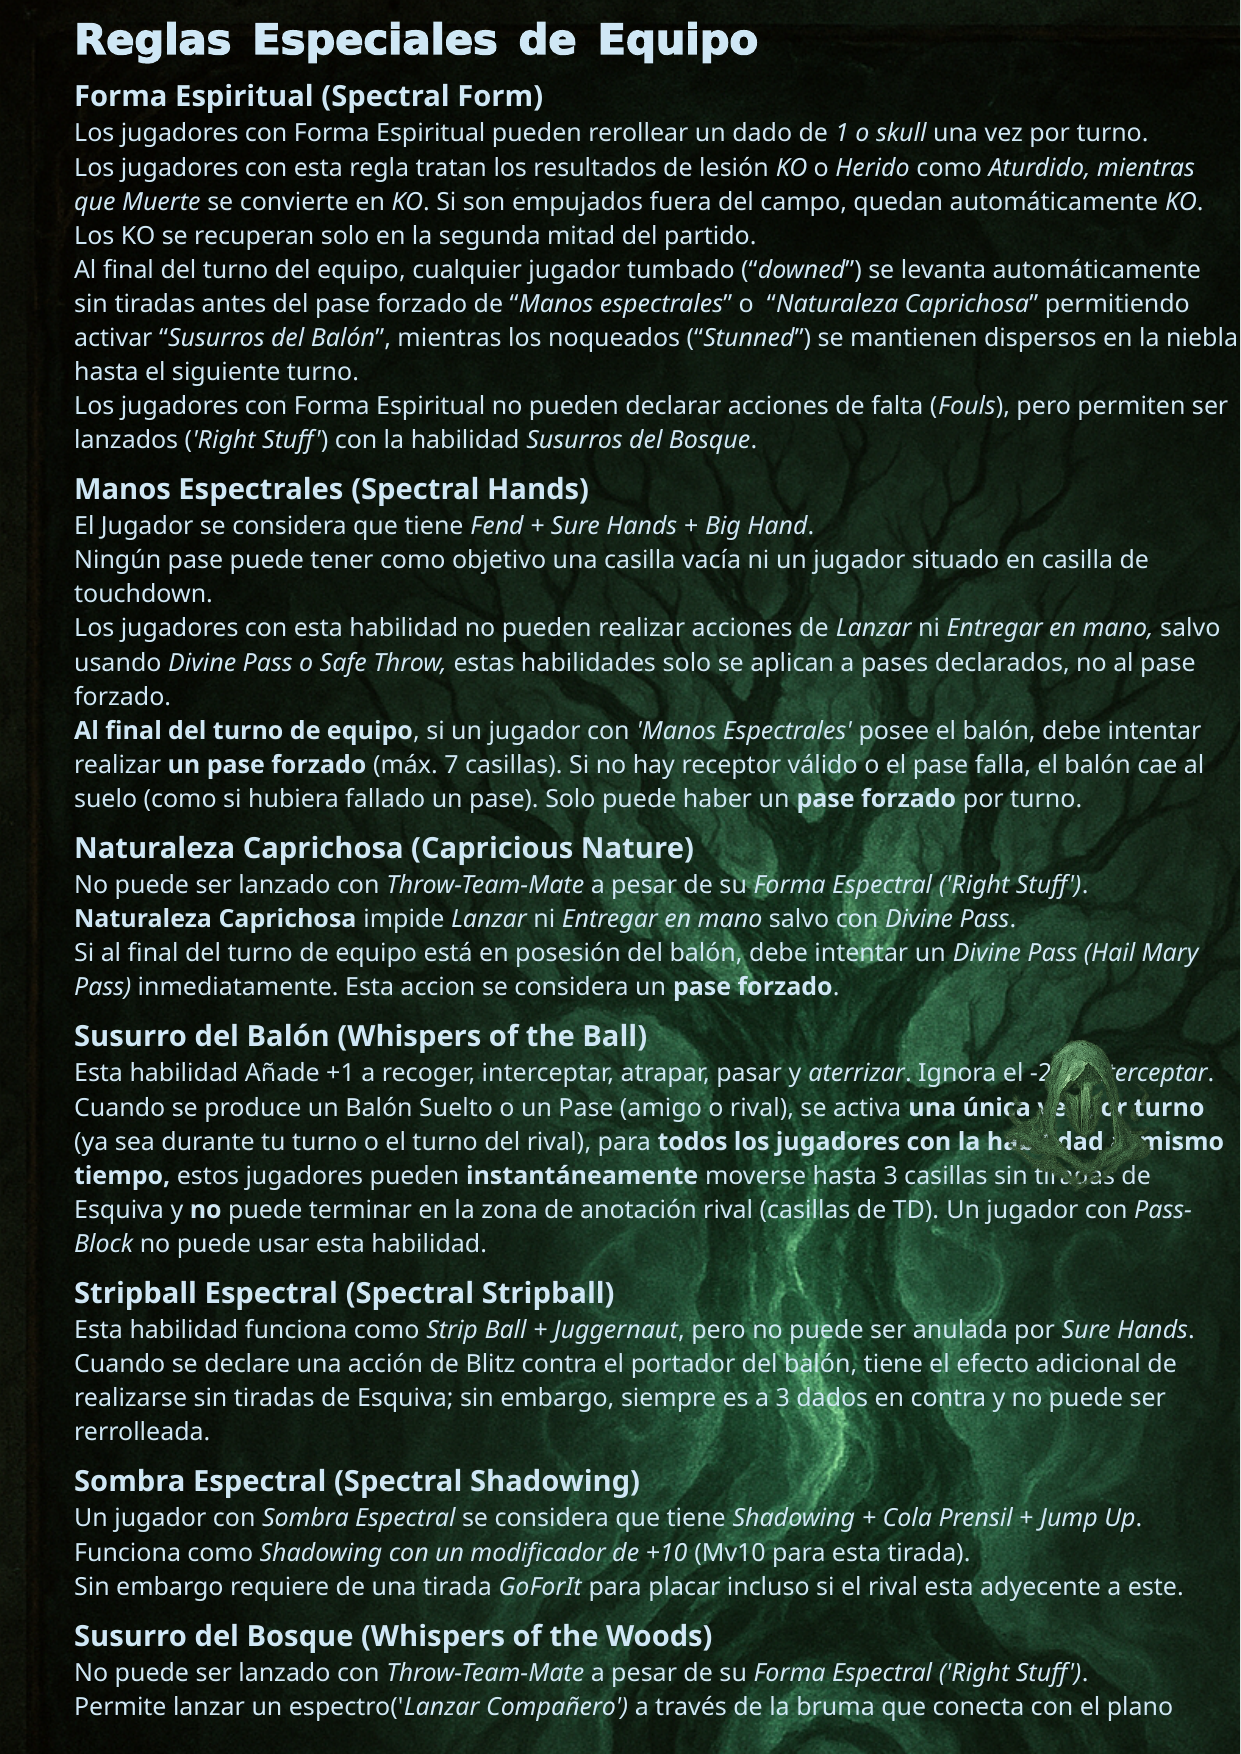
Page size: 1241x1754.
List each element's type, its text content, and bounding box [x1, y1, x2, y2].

text Manos Espectrales (Spectral Hands) El Jugador se considera que tiene Fend + Sure Hands + Big Hand. Ningún pase puede tener como objetivo una casilla vacía ni un jugador situado en casilla de touchdown. Los jugadores con esta habilidad no pueden realizar acciones de Lanzar ni Entregar en mano, salvo usando Divine Pass o Safe Throw, estas habilidades solo se aplican a pases declarados, no al pase forzado. Al final del turno de equipo, si un jugador con 'Manos Espectrales' posee el balón, debe intentar realizar un pase forzado (máx. 7 casillas). Si no hay receptor válido o el pase falla, el balón cae al suelo (como si hubiera fallado un pase). Solo puede haber un pase forzado por turno. [74, 468, 1240, 814]
text Forma Espiritual (Spectral Form) Los jugadores con Forma Espiritual pueden rerollear un dado de 1 o skull una vez por turno. Los jugadores con esta regla tratan los resultados de lesión KO o Herido como Aturdido, mientras que Muerte se convierte en KO. Si son empujados fuera del campo, quedan automáticamente KO. Los KO se recuperan solo en la segunda mitad del partido. Al final del turno del equipo, cualquier jugador tumbado (“downed”) se levanta automáticamente sin tiradas antes del pase forzado de “Manos espectrales” o “Naturaleza Caprichosa” permitiendo activar “Susurros del Balón”, mientras los noqueados (“Stunned”) se mantienen dispersos en la niebla hasta el siguiente turno. Los jugadores con Forma Espiritual no pueden declarar acciones de falta (Fouls), pero permiten ser lanzados ('Right Stuff') con la habilidad Susurros del Bosque. [74, 75, 1240, 456]
text Sombra Espectral (Spectral Shadowing) Un jugador con Sombra Espectral se considera que tiene Shadowing + Cola Prensil + Jump Up. Funciona como Shadowing con un modificador de +10 (Mv10 para esta tirada). Sin embargo requiere de una tirada GoForIt para placar incluso si el rival esta adyecente a este. [74, 1460, 1240, 1602]
picture [0, 0, 1241, 1754]
text Susurro del Balón (Whispers of the Ball) Esta habilidad Añade +1 a recoger, interceptar, atrapar, pasar y aterrizar. Ignora el -2 al interceptar. Cuando se produce un Balón Suelto o un Pase (amigo o rival), se activa una única vez por turno (ya sea durante tu turno o el turno del rival), para todos los jugadores con la habilidad al mismo tiempo, estos jugadores pueden instantáneamente moverse hasta 3 casillas sin tiradas de Esquiva y no puede terminar en la zona de anotación rival (casillas de TD). Un jugador con Pass-Block no puede usar esta habilidad. [74, 1015, 1240, 1259]
text Stripball Espectral (Spectral Stripball) Esta habilidad funciona como Strip Ball + Juggernaut, pero no puede ser anulada por Sure Hands. Cuando se declare una acción de Blitz contra el portador del balón, tiene el efecto adicional de realizarse sin tiradas de Esquiva; sin embargo, siempre es a 3 dados en contra y no puede ser rerrolleada. [74, 1272, 1240, 1448]
text Naturaleza Caprichosa (Capricious Nature) No puede ser lanzado con Throw-Team-Mate a pesar de su Forma Espectral ('Right Stuff'). Naturaleza Caprichosa impide Lanzar ni Entregar en mano salvo con Divine Pass. Si al final del turno de equipo está en posesión del balón, debe intentar un Divine Pass (Hail Mary Pass) inmediatamente. Esta accion se considera un pase forzado. [74, 827, 1240, 1003]
text Susurro del Bosque (Whispers of the Woods) No puede ser lanzado con Throw-Team-Mate a pesar de su Forma Espectral ('Right Stuff'). Permite lanzar un espectro('Lanzar Compañero') a través de la bruma que conecta con el plano [74, 1615, 1240, 1723]
subtitle Reglas Especiales de Equipo [74, 25, 1240, 63]
